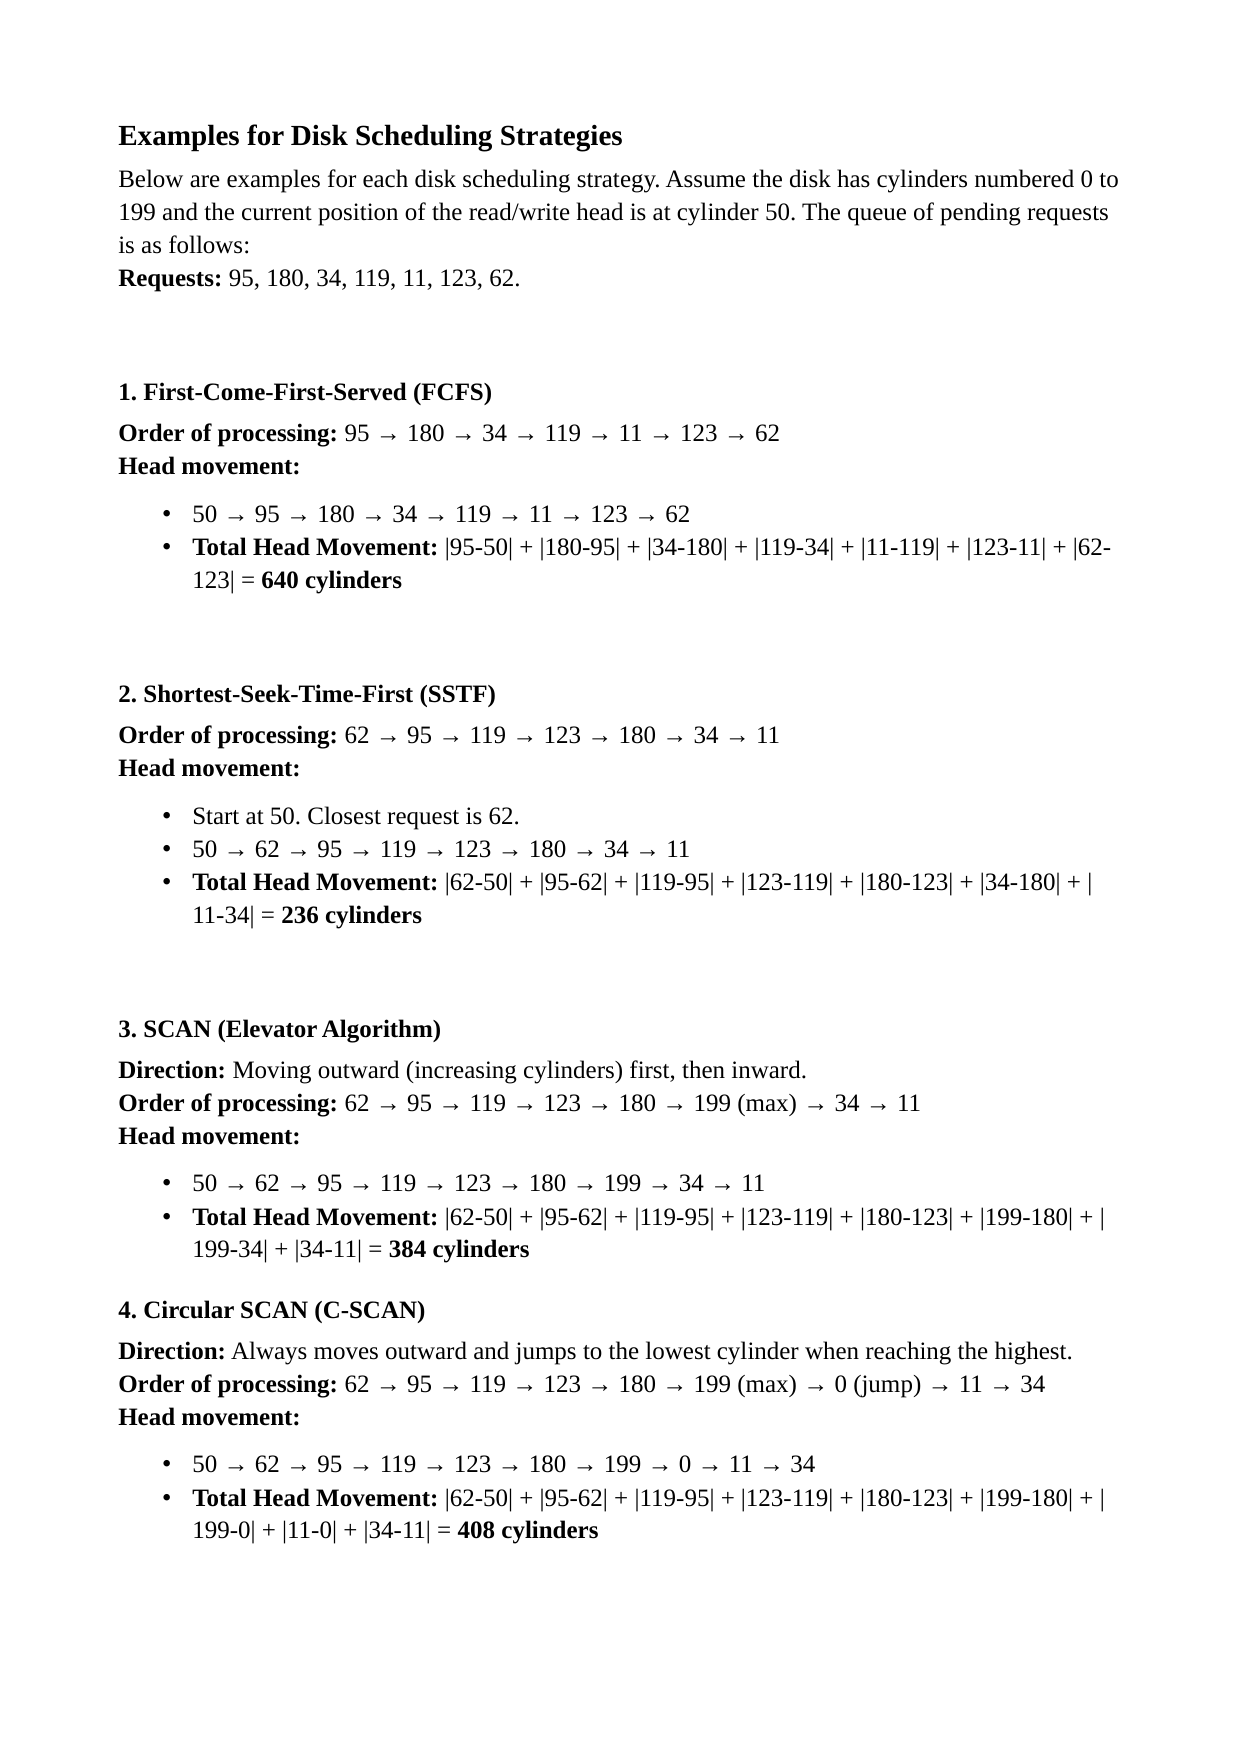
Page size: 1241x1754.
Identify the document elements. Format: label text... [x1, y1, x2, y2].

list Total Head Movement: |62-50| + |95-62| + |119-95| + |123-119| + |180-123| + |199-180| + |199-34| + |34-11| = 384 cylinders [162, 1202, 1122, 1263]
subtitle 2. Shortest-Seek-Time-First (SSTF) [118, 679, 1122, 708]
list Total Head Movement: |62-50| + |95-62| + |119-95| + |123-119| + |180-123| + |199-180| + |199-0| + |11-0| + |34-11| = 408 cylinders [162, 1483, 1122, 1544]
list 50 → 62 → 95 → 119 → 123 → 180 → 199 → 34 → 11 [162, 1168, 1122, 1197]
subtitle 4. Circular SCAN (C-SCAN) [118, 1295, 1122, 1323]
text Direction: Always moves outward and jumps to the lowest cylinder when reaching the highest. Order of processing: 62 → 95 → 119 → 123 → 180 → 199 (max) → 0 (jump) → 11 → 34 Head movement: [118, 1336, 1122, 1431]
list 50 → 62 → 95 → 119 → 123 → 180 → 34 → 11 [162, 834, 1122, 862]
text Order of processing: 62 → 95 → 119 → 123 → 180 → 34 → 11 Head movement: [118, 720, 1122, 782]
list Start at 50. Closest request is 62. [162, 801, 1122, 829]
list 50 → 62 → 95 → 119 → 123 → 180 → 199 → 0 → 11 → 34 [162, 1449, 1122, 1478]
text Order of processing: 95 → 180 → 34 → 119 → 11 → 123 → 62 Head movement: [118, 418, 1122, 480]
list Total Head Movement: |95-50| + |180-95| + |34-180| + |119-34| + |11-119| + |123-11| + |62-123| = 640 cylinders [162, 532, 1122, 594]
text Below are examples for each disk scheduling strategy. Assume the disk has cylinders numbered 0 to 199 and the current position of the read/write head is at cylinder 50. The queue of pending requests is as follows: Requests: 95, 180, 34, 119, 11, 123, 62. [118, 164, 1122, 292]
subtitle 3. SCAN (Elevator Algorithm) [118, 1014, 1122, 1042]
subtitle 1. First-Come-First-Served (FCFS) [118, 377, 1122, 406]
subtitle Examples for Disk Scheduling Strategies [118, 118, 1122, 152]
text Direction: Moving outward (increasing cylinders) first, then inward. Order of processing: 62 → 95 → 119 → 123 → 180 → 199 (max) → 34 → 11 Head movement: [118, 1055, 1122, 1150]
list Total Head Movement: |62-50| + |95-62| + |119-95| + |123-119| + |180-123| + |34-180| + |11-34| = 236 cylinders [162, 867, 1122, 928]
list 50 → 95 → 180 → 34 → 119 → 11 → 123 → 62 [162, 499, 1122, 528]
